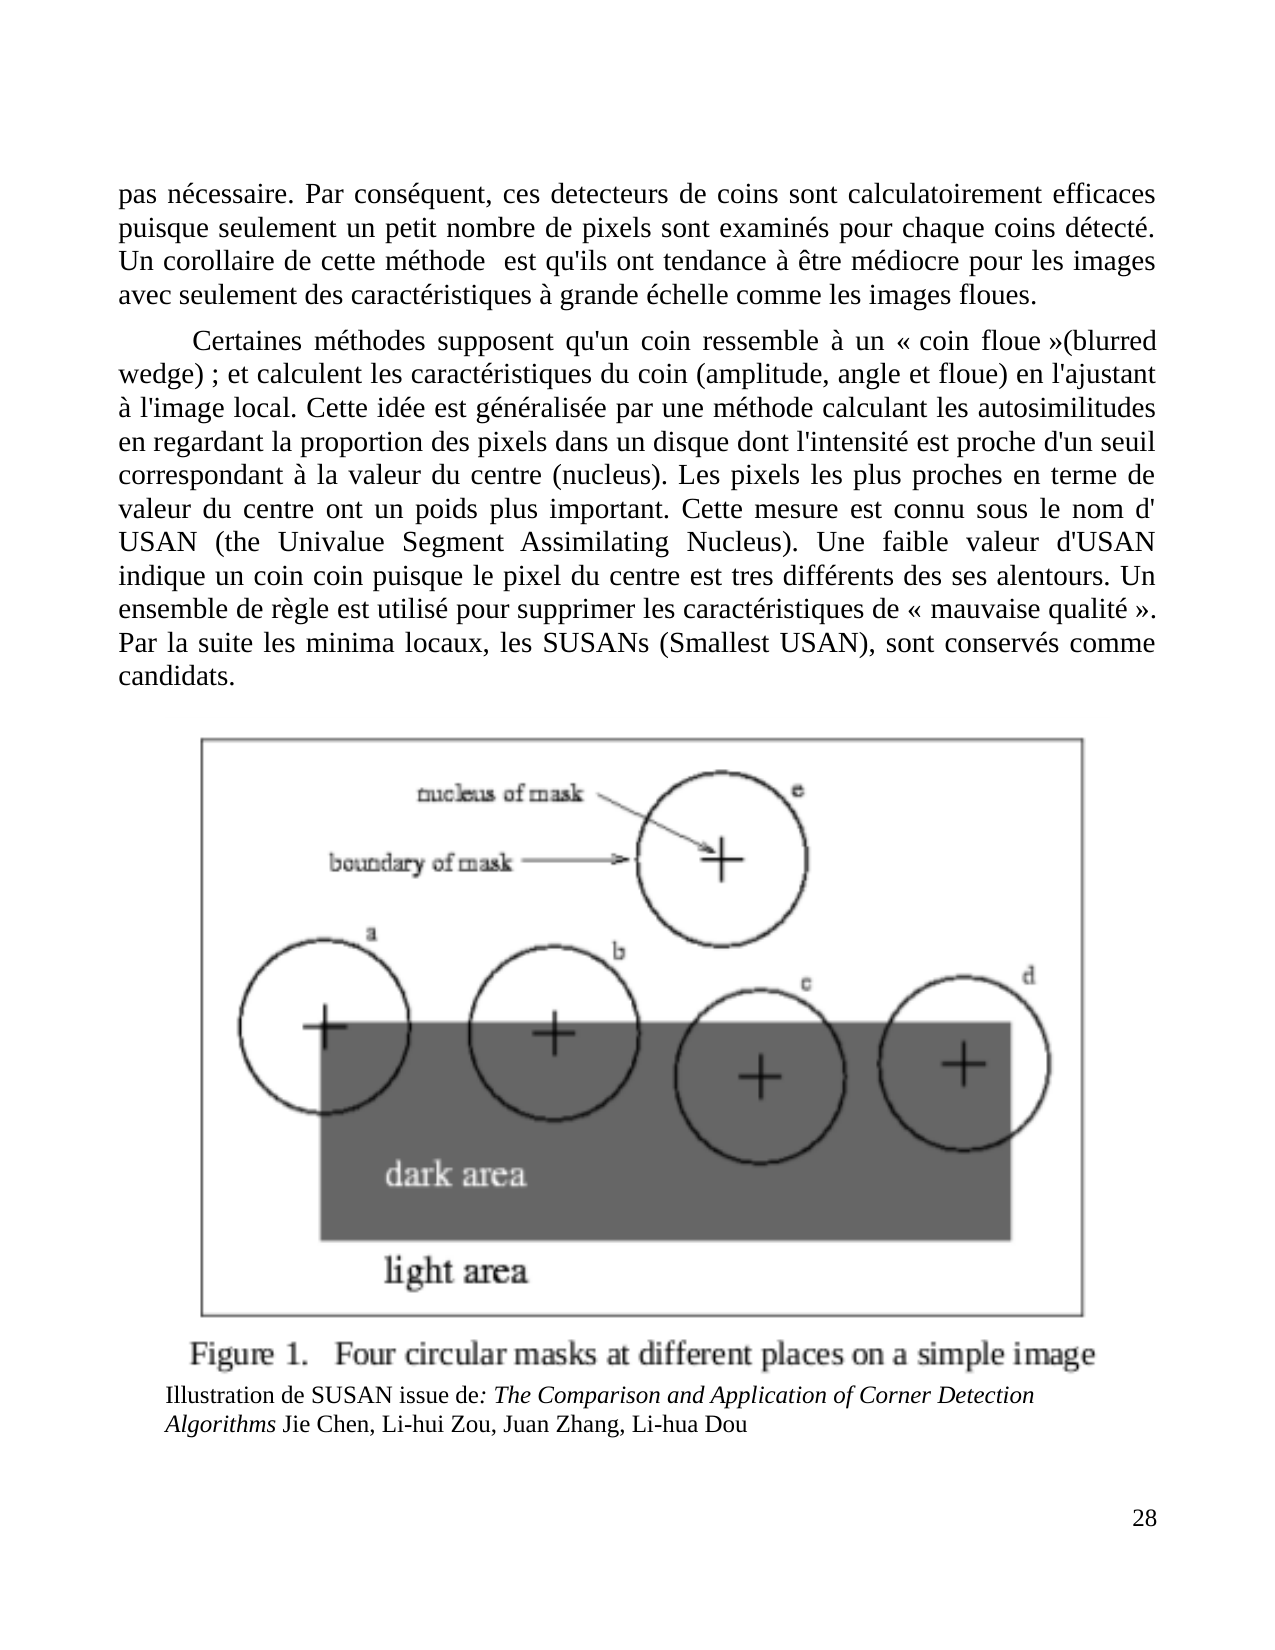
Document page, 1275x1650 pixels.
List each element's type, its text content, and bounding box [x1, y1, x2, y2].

text Illustration de SUSAN issue de: The Comparison and Application of Corner Detection Algorithms Jie Chen, Li-hui Zou, Juan Zhang, Li-hua Dou [165, 1381, 1110, 1438]
text Certaines méthodes supposent qu'un coin ressemble à un « coin floue »(blurred wedge) ; et calculent les caractéristiques du coin (amplitude, angle et floue) en l'ajustant à l'image local. Cette idée est généralisée par une méthode calculant les autosimilitudes en regardant la proportion des pixels dans un disque dont l'intensité est proche d'un seuil correspondant à la valeur du centre (nucleus). Les pixels les plus proches en terme de valeur du centre ont un poids plus important. Cette mesure est connu sous le nom d' USAN (the Univalue Segment Assimilating Nucleus). Une faible valeur d'USAN indique un coin coin puisque le pixel du centre est tres différents des ses alentours. Un ensemble de règle est utilisé pour supprimer les caractéristiques de « mauvaise qualité ». Par la suite les minima locaux, les SUSANs (Smallest USAN), sont conservés comme candidats. [118, 323, 1157, 692]
picture [165, 717, 1111, 1381]
text pas nécessaire. Par conséquent, ces detecteurs de coins sont calculatoirement efficaces puisque seulement un petit nombre de pixels sont examinés pour chaque coins détecté. Un corollaire de cette méthode est qu'ils ont tendance à être médiocre pour les images avec seulement des caractéristiques à grande échelle comme les images floues. [118, 176, 1157, 311]
